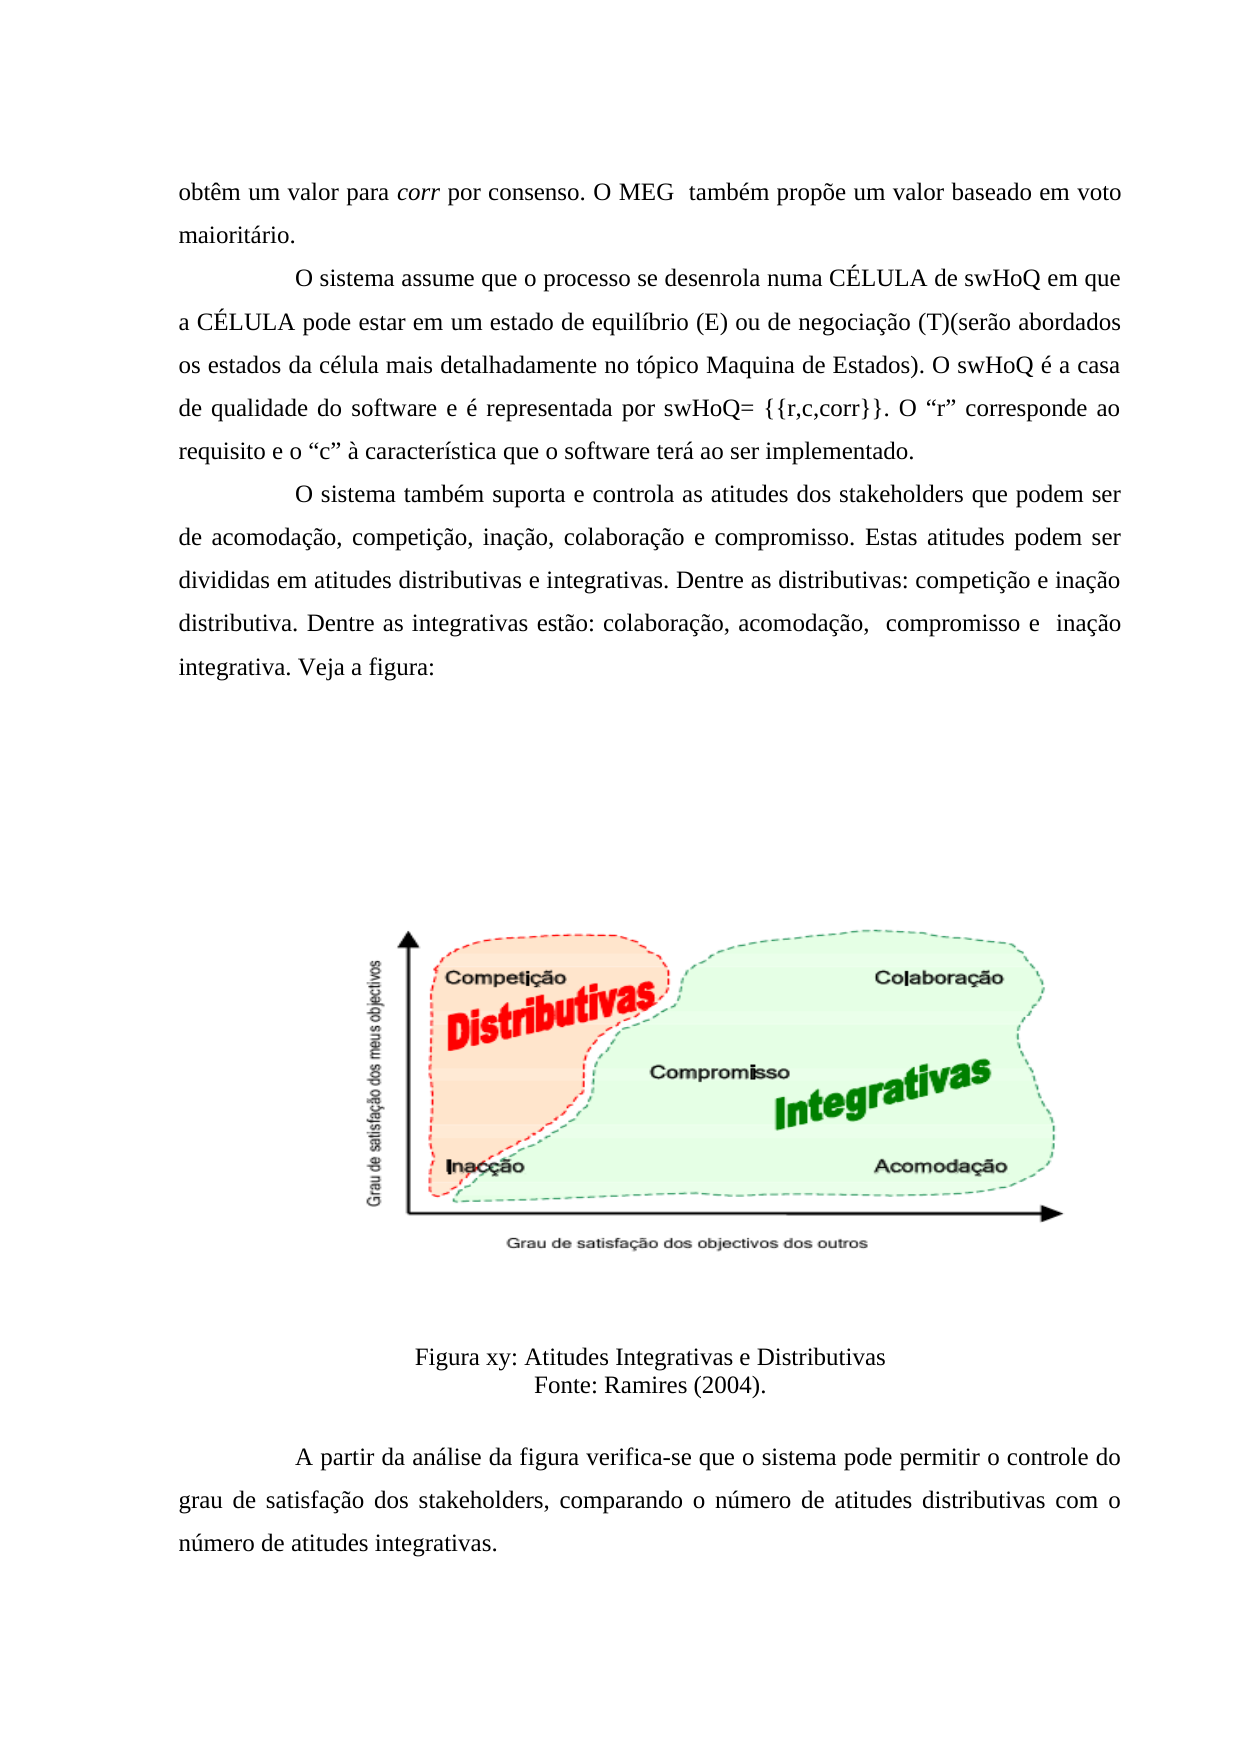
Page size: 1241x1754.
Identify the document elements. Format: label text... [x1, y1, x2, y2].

text A partir da análise da figura verifica-se que o sistema pode permitir o controle do grau de satisfação dos stakeholders, comparando o número de atitudes distributivas com o número de atitudes integrativas. [178, 1442, 1122, 1557]
text O sistema também suporta e controla as atitudes dos stakeholders que podem ser de acomodação, competição, inação, colaboração e compromisso. Estas atitudes podem ser divididas em atitudes distributivas e integrativas. Dentre as distributivas: competição e inação distributiva. Dentre as integrativas estão: colaboração, acomodação, compromisso e inação integrativa. Veja a figura: [178, 479, 1122, 680]
text obtêm um valor para corr por consenso. O MEG também propõe um valor baseado em voto maioritário. [178, 177, 1122, 249]
picture [315, 895, 1128, 1278]
text Fonte: Ramires (2004). [178, 1370, 1122, 1399]
text O sistema assume que o processo se desenrola numa CÉLULA de swHoQ em que a CÉLULA pode estar em um estado de equilíbrio (E) ou de negociação (T)(serão abordados os estados da célula mais detalhadamente no tópico Maquina de Estados). O swHoQ é a casa de qualidade do software e é representada por swHoQ= {{r,c,corr}}. O “r” corresponde ao requisito e o “c” à característica que o software terá ao ser implementado. [178, 263, 1122, 465]
text Figura xy: Atitudes Integrativas e Distributivas [178, 1342, 1122, 1370]
